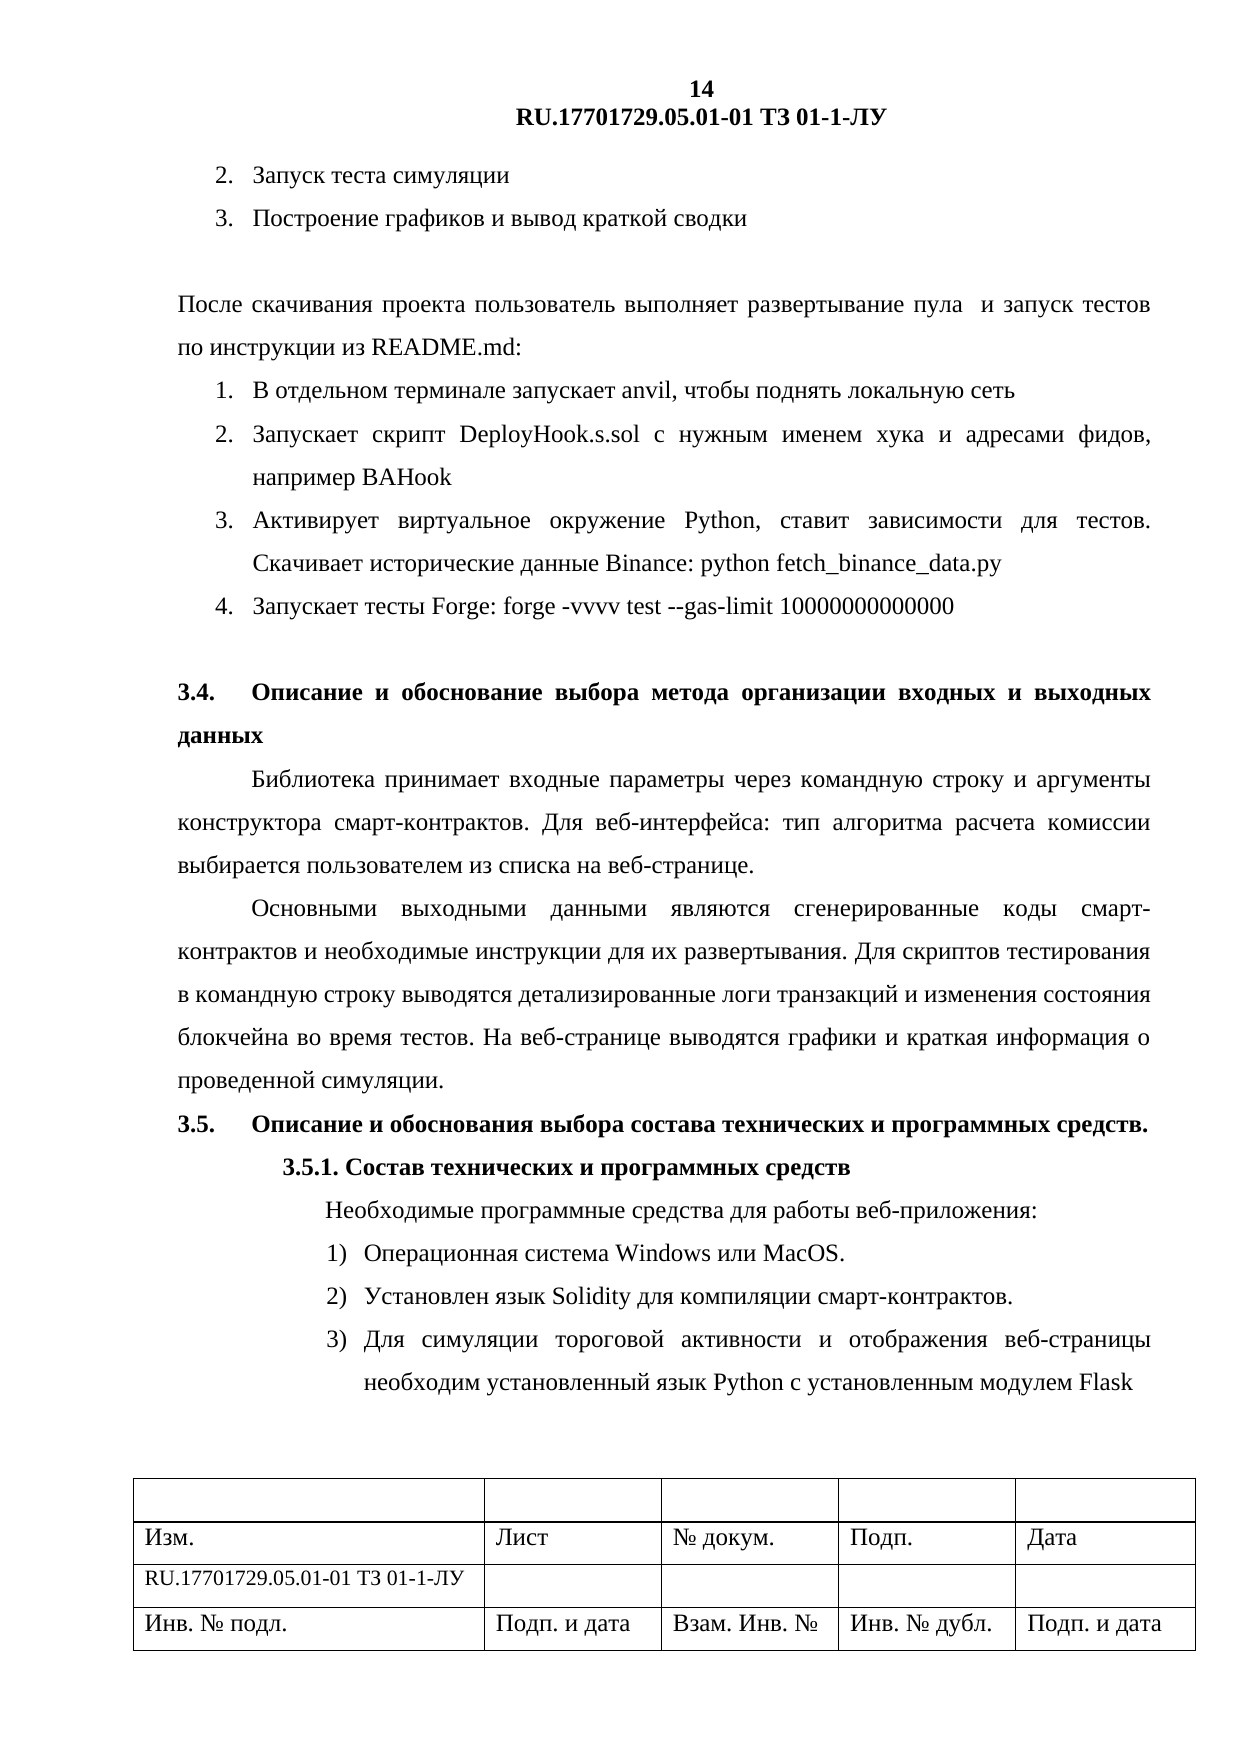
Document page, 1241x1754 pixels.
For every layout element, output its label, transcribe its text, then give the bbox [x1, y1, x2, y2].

text Библиотека принимает входные параметры через командную строку и аргументы конструктора смарт-контрактов. Для веб-интерфейса: тип алгоритма расчета комиссии выбирается пользователем из списка на веб-странице. [177, 764, 1152, 879]
list Для симуляции тороговой активности и отображения веб-страницы необходим установленный язык Python c установленным модулем Flask [326, 1324, 1152, 1396]
list В отдельном терминале запускает anvil, чтобы поднять локальную сеть [215, 376, 1152, 404]
list Установлен язык Solidity для компиляции смарт-контрактов. [326, 1281, 1152, 1310]
text После скачивания проекта пользователь выполняет развертывание пула и запуск тестов по инструкции из README.md: [177, 289, 1152, 361]
text Основными выходными данными являются сгенерированные коды смарт-контрактов и необходимые инструкции для их развертывания. Для скриптов тестирования в командную строку выводятся детализированные логи транзакций и изменения состояния блокчейна во время тестов. На веб-странице выводятся графики и краткая информация о проведенной симуляции. [177, 893, 1152, 1094]
subtitle Состав технических и программных средств [251, 1152, 1152, 1181]
list Запускает тесты Forge: forge -vvvv test --gas-limit 10000000000000 [215, 591, 1152, 620]
list Построение графиков и вывод краткой сводки [215, 203, 1152, 232]
list Активирует виртуальное окружение Python, ставит зависимости для тестов. Cкачивает исторические данные Binance: python fetch_binance_data.py [215, 505, 1152, 577]
text Необходимые программные средства для работы веб-приложения: [251, 1195, 1152, 1224]
subtitle Описание и обоснование выбора метода организации входных и выходных данных [177, 677, 1152, 749]
list Операционная система Windows или MacOS. [326, 1238, 1152, 1267]
list Запуск теста симуляции [215, 160, 1152, 189]
subtitle Описание и обоснования выбора состава технических и программных средств. [177, 1109, 1152, 1137]
list Запускает скрипт DeployHook.s.sol с нужным именем хука и адресами фидов, например BAHook [215, 419, 1152, 491]
